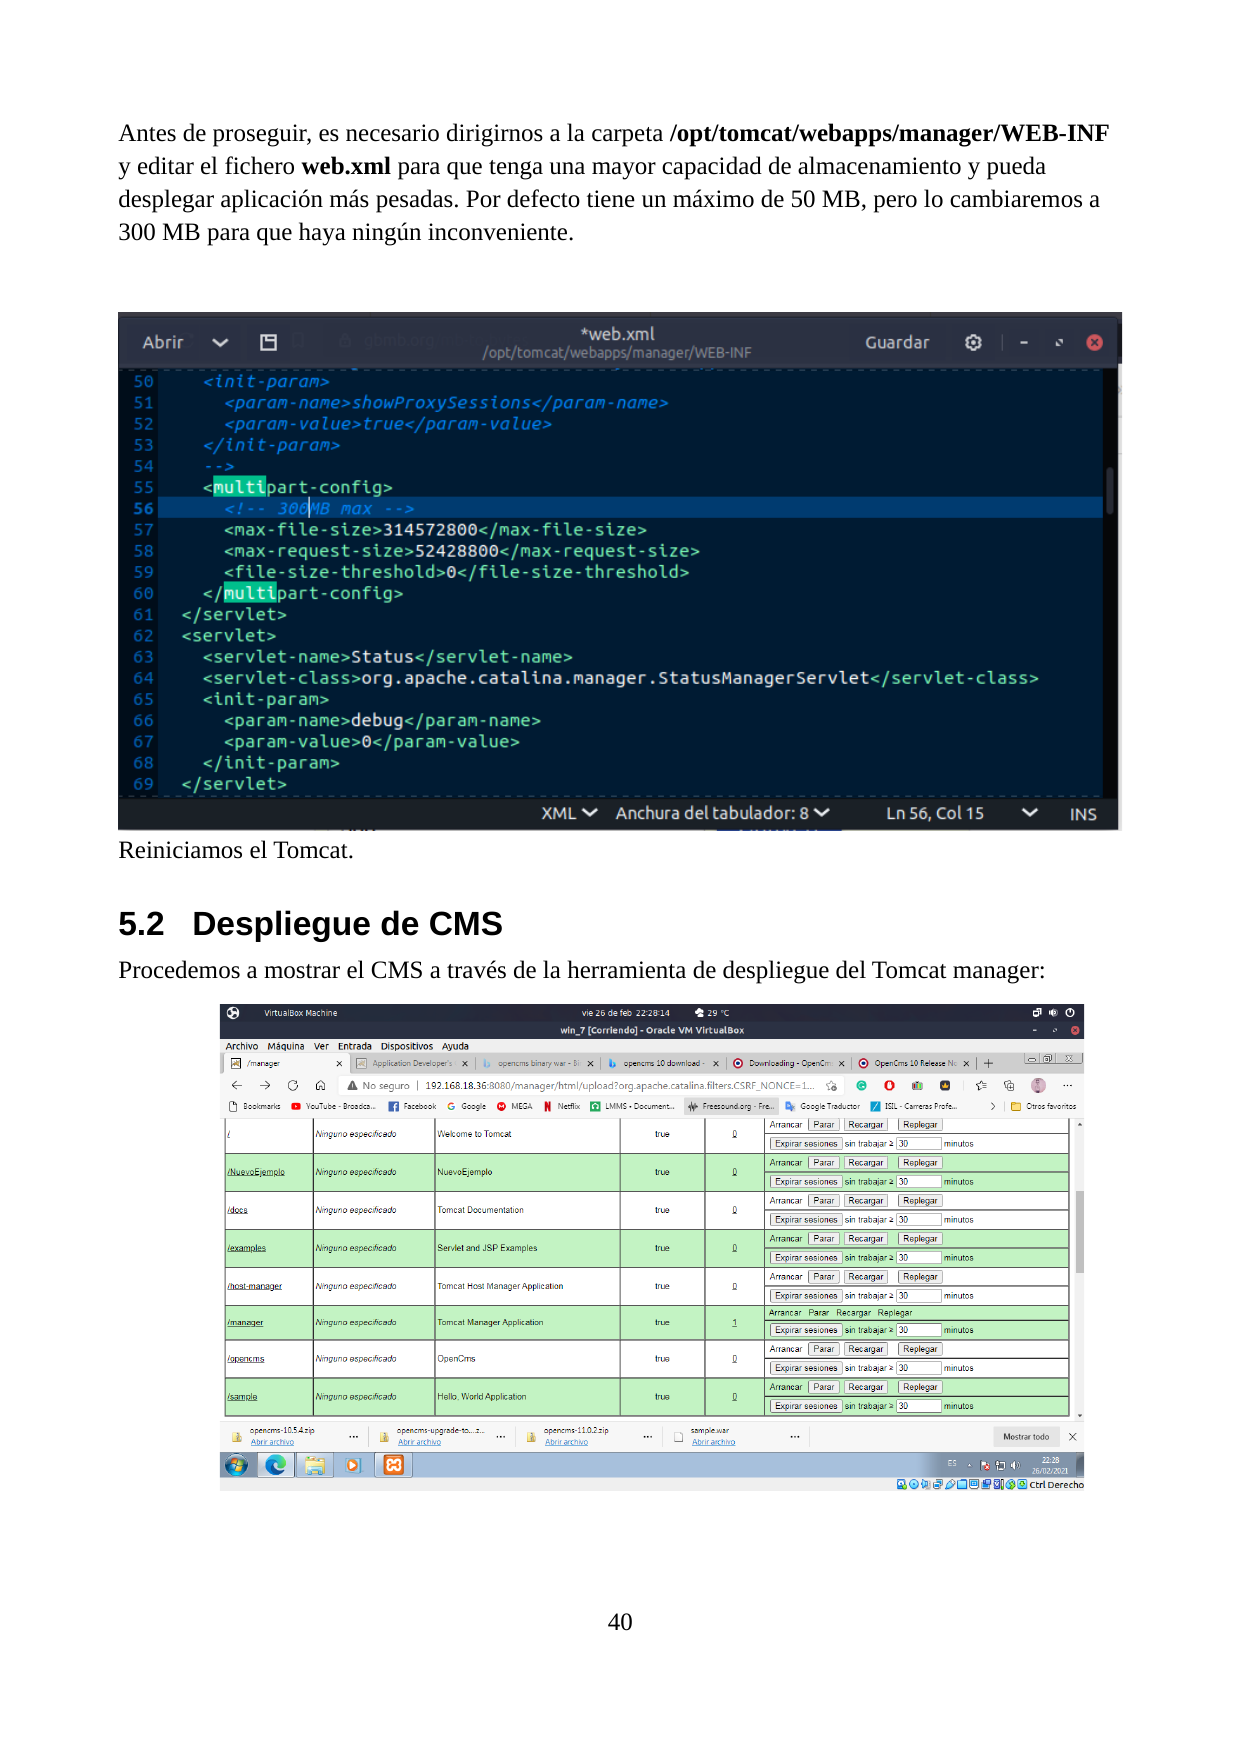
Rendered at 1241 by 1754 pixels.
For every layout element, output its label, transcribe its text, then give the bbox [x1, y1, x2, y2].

picture [118, 312, 1123, 831]
subtitle Despliegue de CMS [118, 903, 1122, 942]
picture [219, 1004, 1085, 1491]
text Antes de proseguir, es necesario dirigirnos a la carpeta /opt/tomcat/webapps/manager/WEB-INF y editar el fichero web.xml para que tenga una mayor capacidad de almacenamiento y pueda desplegar aplicación más pesadas. Por defecto tiene un máximo de 50 MB, pero lo cambiaremos a 300 MB para que haya ningún inconveniente. [118, 118, 1122, 246]
text Procedemos a mostrar el CMS a través de la herramienta de despliegue del Tomcat manager: [118, 955, 1122, 983]
text Reiniciamos el Tomcat. [118, 831, 1122, 864]
